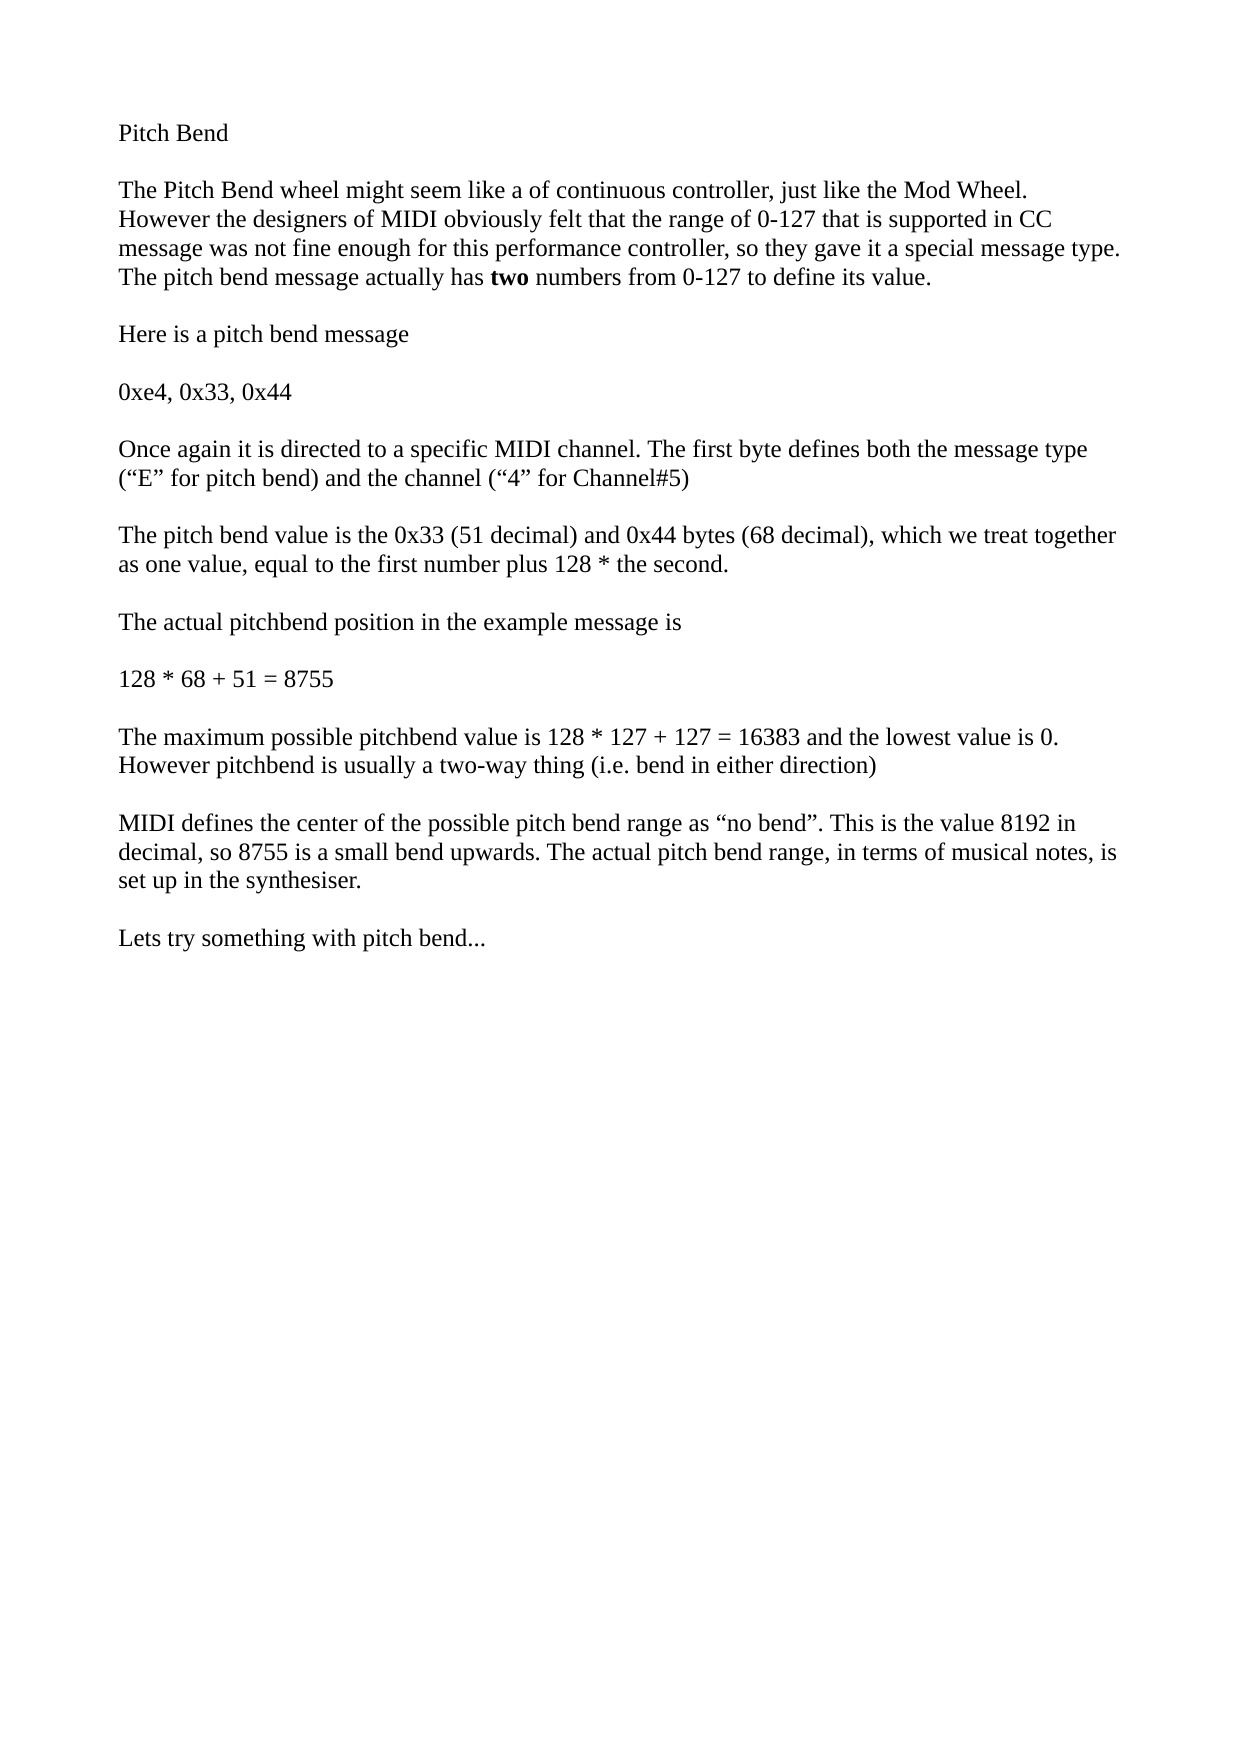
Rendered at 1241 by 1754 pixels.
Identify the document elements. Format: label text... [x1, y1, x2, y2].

text MIDI defines the center of the possible pitch bend range as “no bend”. This is the value 8192 in decimal, so 8755 is a small bend upwards. The actual pitch bend range, in terms of musical notes, is set up in the synthesiser. [118, 808, 1122, 894]
text Lets try something with pitch bend... [118, 923, 1122, 952]
text The pitch bend value is the 0x33 (51 decimal) and 0x44 bytes (68 decimal), which we treat together as one value, equal to the first number plus 128 * the second. [118, 521, 1122, 578]
text Pitch Bend [118, 118, 1122, 147]
text The actual pitchbend position in the example message is [118, 607, 1122, 636]
text The Pitch Bend wheel might seem like a of continuous controller, just like the Mod Wheel. However the designers of MIDI obviously felt that the range of 0-127 that is supported in CC message was not fine enough for this performance controller, so they gave it a special message type. The pitch bend message actually has two numbers from 0-127 to define its value. [118, 176, 1122, 291]
text The maximum possible pitchbend value is 128 * 127 + 127 = 16383 and the lowest value is 0. However pitchbend is usually a two-way thing (i.e. bend in either direction) [118, 722, 1122, 779]
text Here is a pitch bend message [118, 319, 1122, 348]
text 128 * 68 + 51 = 8755 [118, 664, 1122, 693]
text Once again it is directed to a specific MIDI channel. The first byte defines both the message type (“E” for pitch bend) and the channel (“4” for Channel#5) [118, 434, 1122, 492]
text 0xe4, 0x33, 0x44 [118, 377, 1122, 406]
